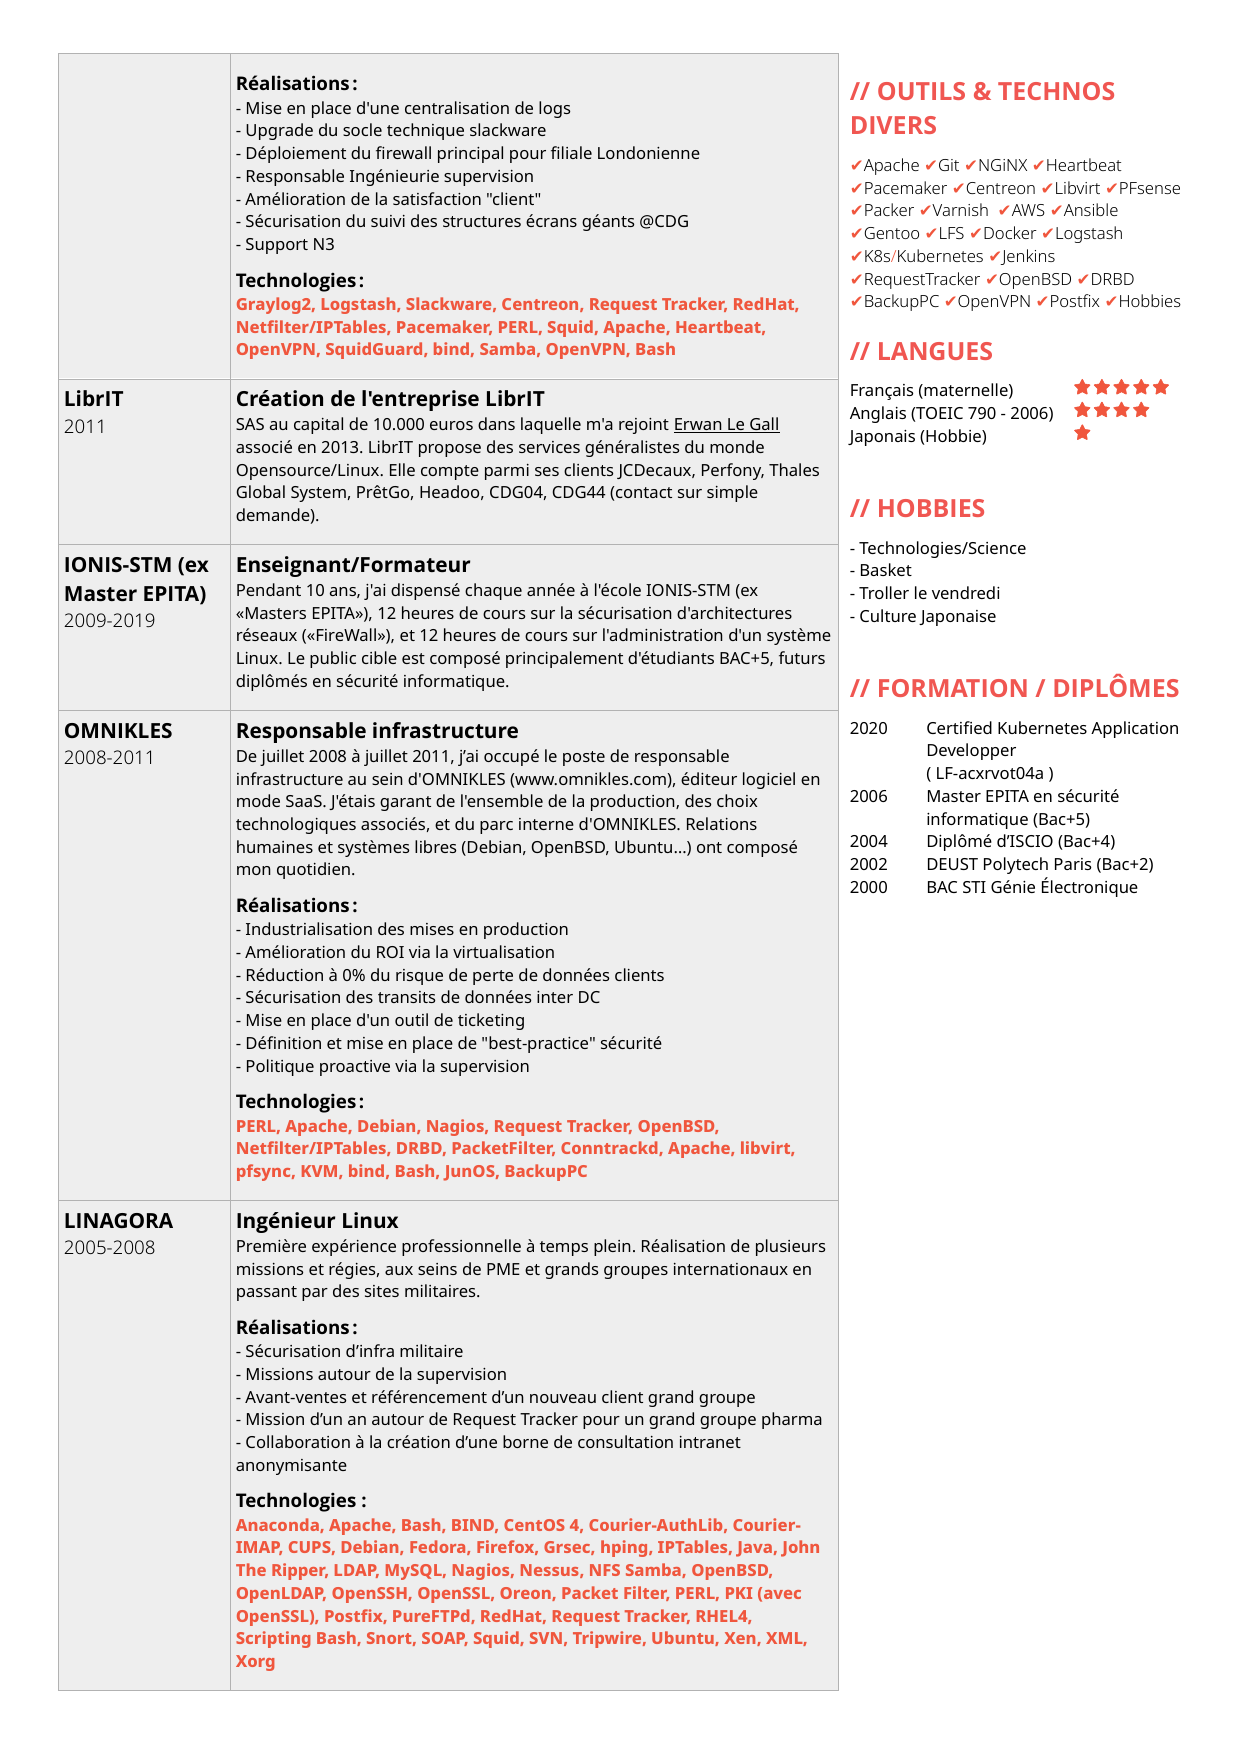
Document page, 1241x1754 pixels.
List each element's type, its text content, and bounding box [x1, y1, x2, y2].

table_cell LibrIT 2011 [59, 380, 230, 544]
table_cell 2002 [850, 853, 926, 875]
table_cell Anglais (TOEIC 790 - 2006) [850, 402, 1074, 424]
table_header      [1074, 379, 1186, 402]
table_cell OMNIKLES 2008-2011 [59, 711, 230, 1200]
table_cell Réalisations : - Mise en place d'une centralisation de logs - Upgrade du socle technique slackware - Déploiement du firewall principal pour filiale Londonienne - Responsable Ingénieurie supervision - Amélioration de la satisfaction "client" - Sécurisation du suivi des structures écrans géants @CDG - Support N3 Technologies : Graylog2, Logstash, Slackware, Centreon, Request Tracker, RedHat, Netfilter/IPTables, Pacemaker, PERL, Squid, Apache, Heartbeat, OpenVPN, SquidGuard, bind, Samba, OpenVPN, Bash [231, 54, 838, 378]
table_cell Responsable infrastructure De juillet 2008 à juillet 2011, j’ai occupé le poste de responsable infrastructure au sein d'OMNIKLES (www.omnikles.com), éditeur logiciel en mode SaaS. J'étais garant de l'ensemble de la production, des choix technologiques associés, et du parc interne d'OMNIKLES. Relations humaines et systèmes libres (Debian, OpenBSD, Ubuntu…) ont composé mon quotidien. Réalisations : - Industrialisation des mises en production - Amélioration du ROI via la virtualisation - Réduction à 0% du risque de perte de données clients - Sécurisation des transits de données inter DC - Mise en place d'un outil de ticketing - Définition et mise en place de "best-practice" sécurité - Politique proactive via la supervision Technologies : PERL, Apache, Debian, Nagios, Request Tracker, OpenBSD, Netfilter/IPTables, DRBD, PacketFilter, Conntrackd, Apache, libvirt, pfsync, KVM, bind, Bash, JunOS, BackupPC [231, 711, 838, 1200]
table_cell Création de l'entreprise LibrIT SAS au capital de 10.000 euros dans laquelle m'a rejoint Erwan Le Gall associé en 2013. LibrIT propose des services généralistes du monde Opensource/Linux. Elle compte parmi ses clients JCDecaux, Perfony, Thales Global System, PrêtGo, Headoo, CDG04, CDG44 (contact sur simple demande). [231, 380, 838, 544]
table_cell BAC STI Génie Électronique [926, 875, 1186, 903]
table_header 2020 [850, 716, 926, 784]
table_header Français (maternelle) [850, 379, 1074, 402]
table_cell IONIS-STM (ex Master EPITA) 2009-2019 [59, 545, 230, 710]
table_cell Japonais (Hobbie) [850, 424, 1074, 447]
table_cell Enseignant/Formateur Pendant 10 ans, j'ai dispensé chaque année à l'école IONIS-STM (ex «Masters EPITA»), 12 heures de cours sur la sécurisation d'architectures réseaux («FireWall»), et 12 heures de cours sur l'administration d'un système Linux. Le public cible est composé principalement d'étudiants BAC+5, futurs diplômés en sécurité informatique. [231, 545, 838, 710]
table_header // Outils & technos divers ✔Apache ✔Git ✔NGiNX ✔Heartbeat ✔Pacemaker ✔Centreon ✔Libvirt ✔PFsense ✔Packer ✔Varnish ✔AWS ✔Ansible ✔Gentoo ✔LFS ✔Docker ✔Logstash ✔K8s/Kubernetes ✔Jenkins ✔RequestTracker ✔OpenBSD ✔DRBD ✔BackupPC ✔OpenVPN ✔Postfix ✔Hobbies // Langues // Hobbies - Technologies/Science - Basket - Troller le vendredi - Culture Japonaise // Formation / Diplômes [844, 47, 1192, 1696]
table_cell Master EPITA en sécurité informatique (Bac+5) [926, 784, 1186, 830]
table_cell 2004 [850, 830, 926, 852]
table_header Certified Kubernetes Application Developper ( LF-acxrvot04a ) [926, 716, 1186, 784]
table_cell     [1074, 402, 1186, 424]
table_cell DEUST Polytech Paris (Bac+2) [926, 853, 1186, 875]
table_cell Diplômé d’ISCIO (Bac+4) [926, 830, 1186, 852]
table_cell Ingénieur Linux Première expérience professionnelle à temps plein. Réalisation de plusieurs missions et régies, aux seins de PME et grands groupes internationaux en passant par des sites militaires. Réalisations : - Sécurisation d’infra militaire - Missions autour de la supervision - Avant-ventes et référencement d’un nouveau client grand groupe - Mission d’un an autour de Request Tracker pour un grand groupe pharma - Collaboration à la création d’une borne de consultation intranet anonymisante Technologies : Anaconda, Apache, Bash, BIND, CentOS 4, Courier-AuthLib, Courier-IMAP, CUPS, Debian, Fedora, Firefox, Grsec, hping, IPTables, Java, John The Ripper, LDAP, MySQL, Nagios, Nessus, NFS Samba, OpenBSD, OpenLDAP, OpenSSH, OpenSSL, Oreon, Packet Filter, PERL, PKI (avec OpenSSL), Postfix, PureFTPd, RedHat, Request Tracker, RHEL4, Scripting Bash, Snort, SOAP, Squid, SVN, Tripwire, Ubuntu, Xen, XML, Xorg [231, 1201, 838, 1690]
table_cell [59, 54, 230, 378]
table_header [47, 47, 844, 1696]
table_cell LINAGORA 2005-2008 [59, 1201, 230, 1690]
table_cell  [1074, 424, 1186, 447]
table_cell 2006 [850, 784, 926, 830]
table_cell 2000 [850, 875, 926, 903]
